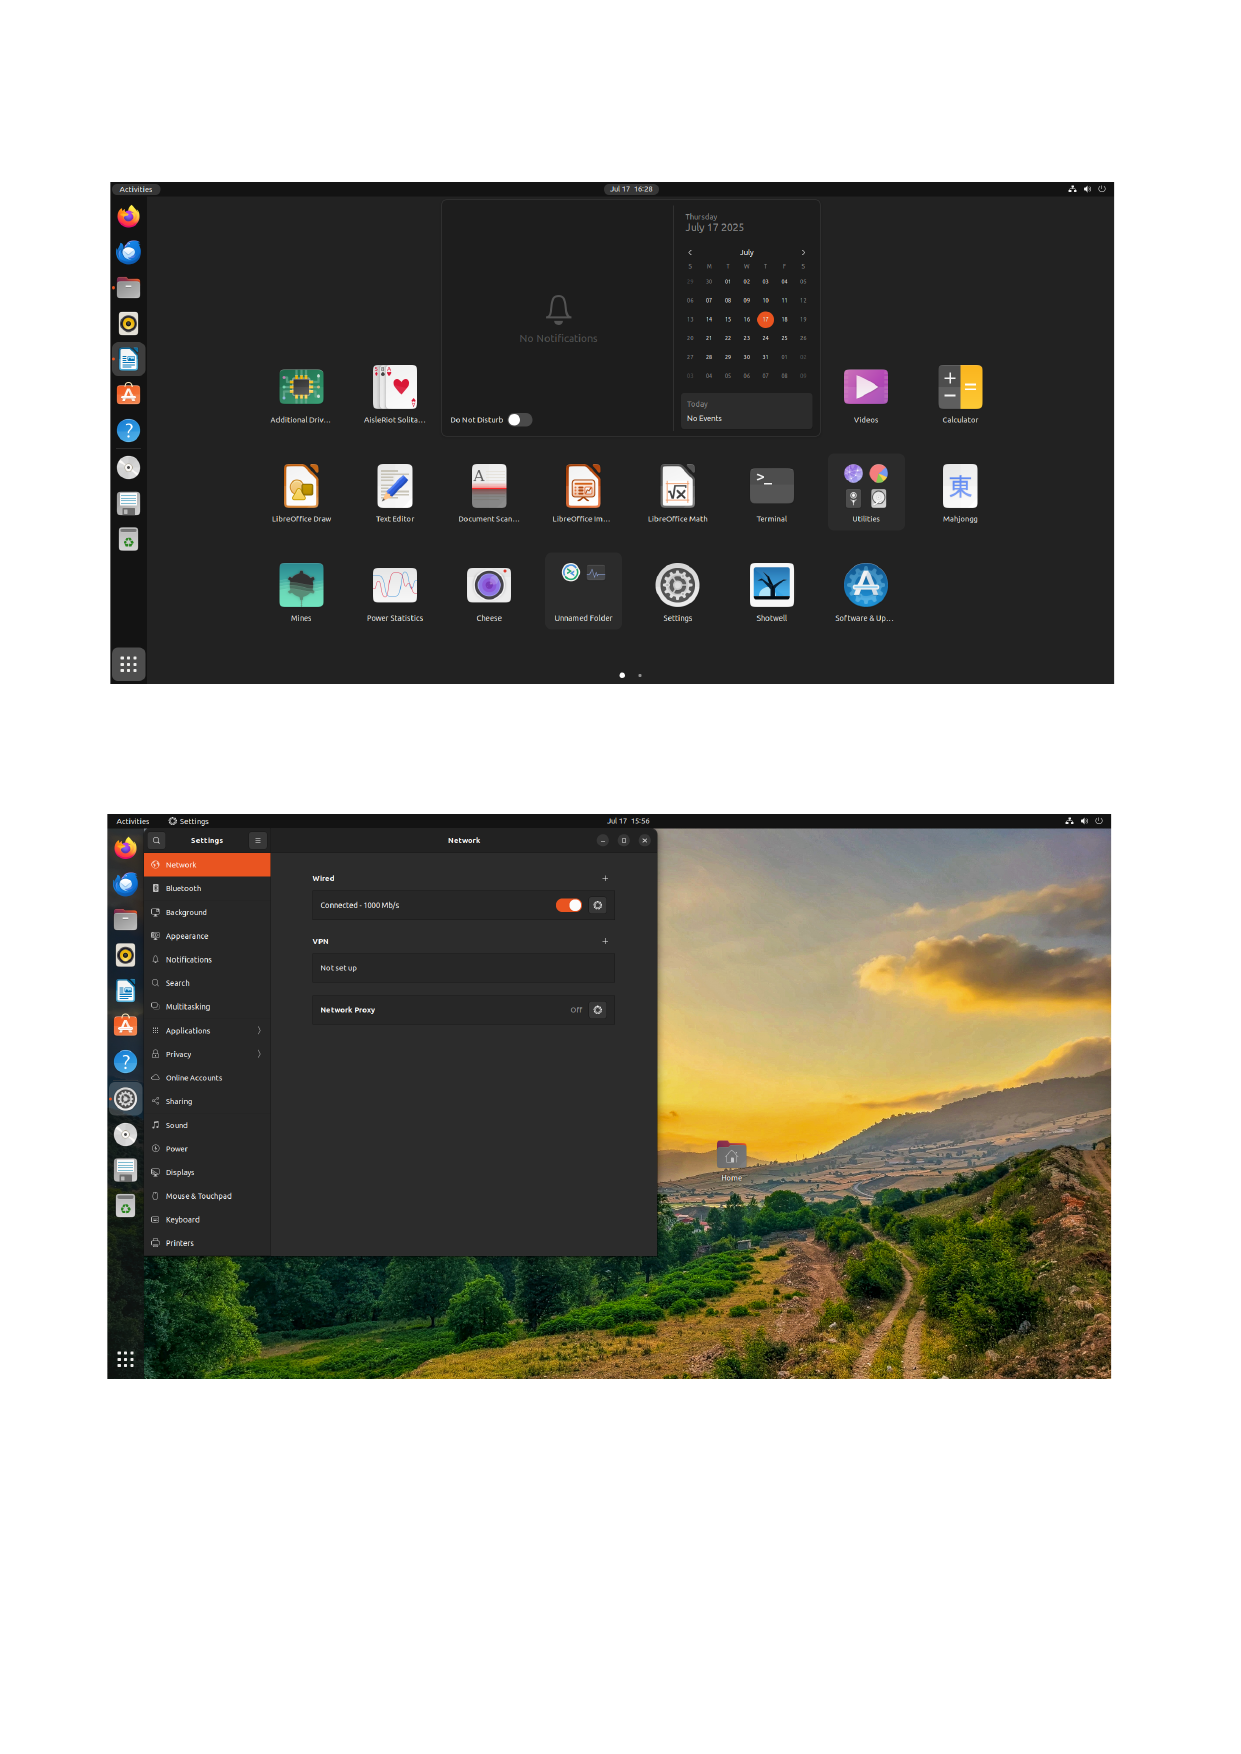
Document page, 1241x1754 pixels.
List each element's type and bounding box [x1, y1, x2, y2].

picture [110, 182, 1115, 684]
picture [107, 814, 1112, 1379]
